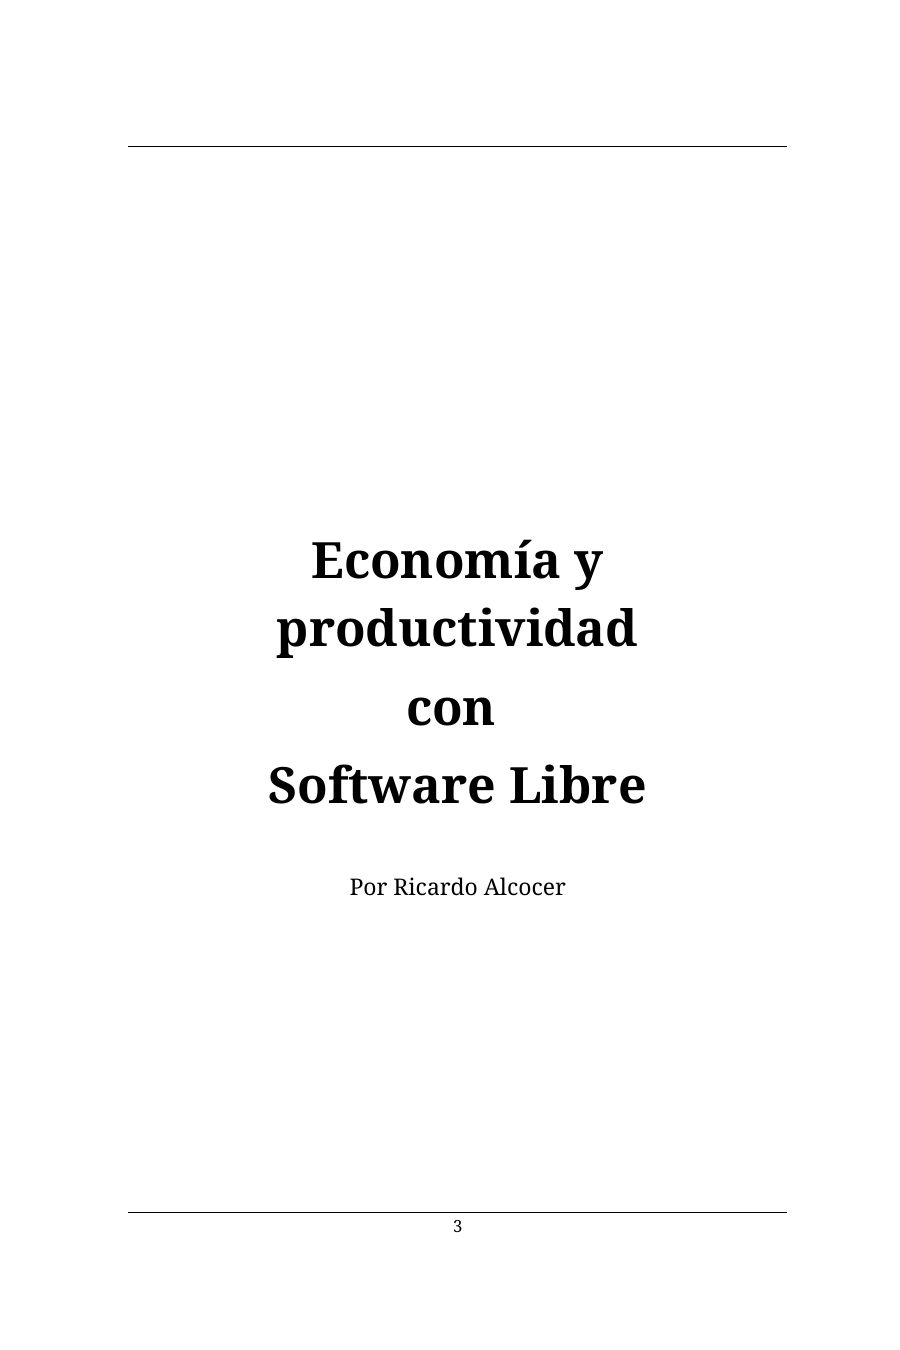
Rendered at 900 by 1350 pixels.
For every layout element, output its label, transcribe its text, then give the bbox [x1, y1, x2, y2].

text Por Ricardo Alcocer [127, 870, 787, 902]
text Software Libre [127, 750, 787, 818]
text con [127, 672, 787, 740]
text Economía y productividad [127, 525, 787, 661]
